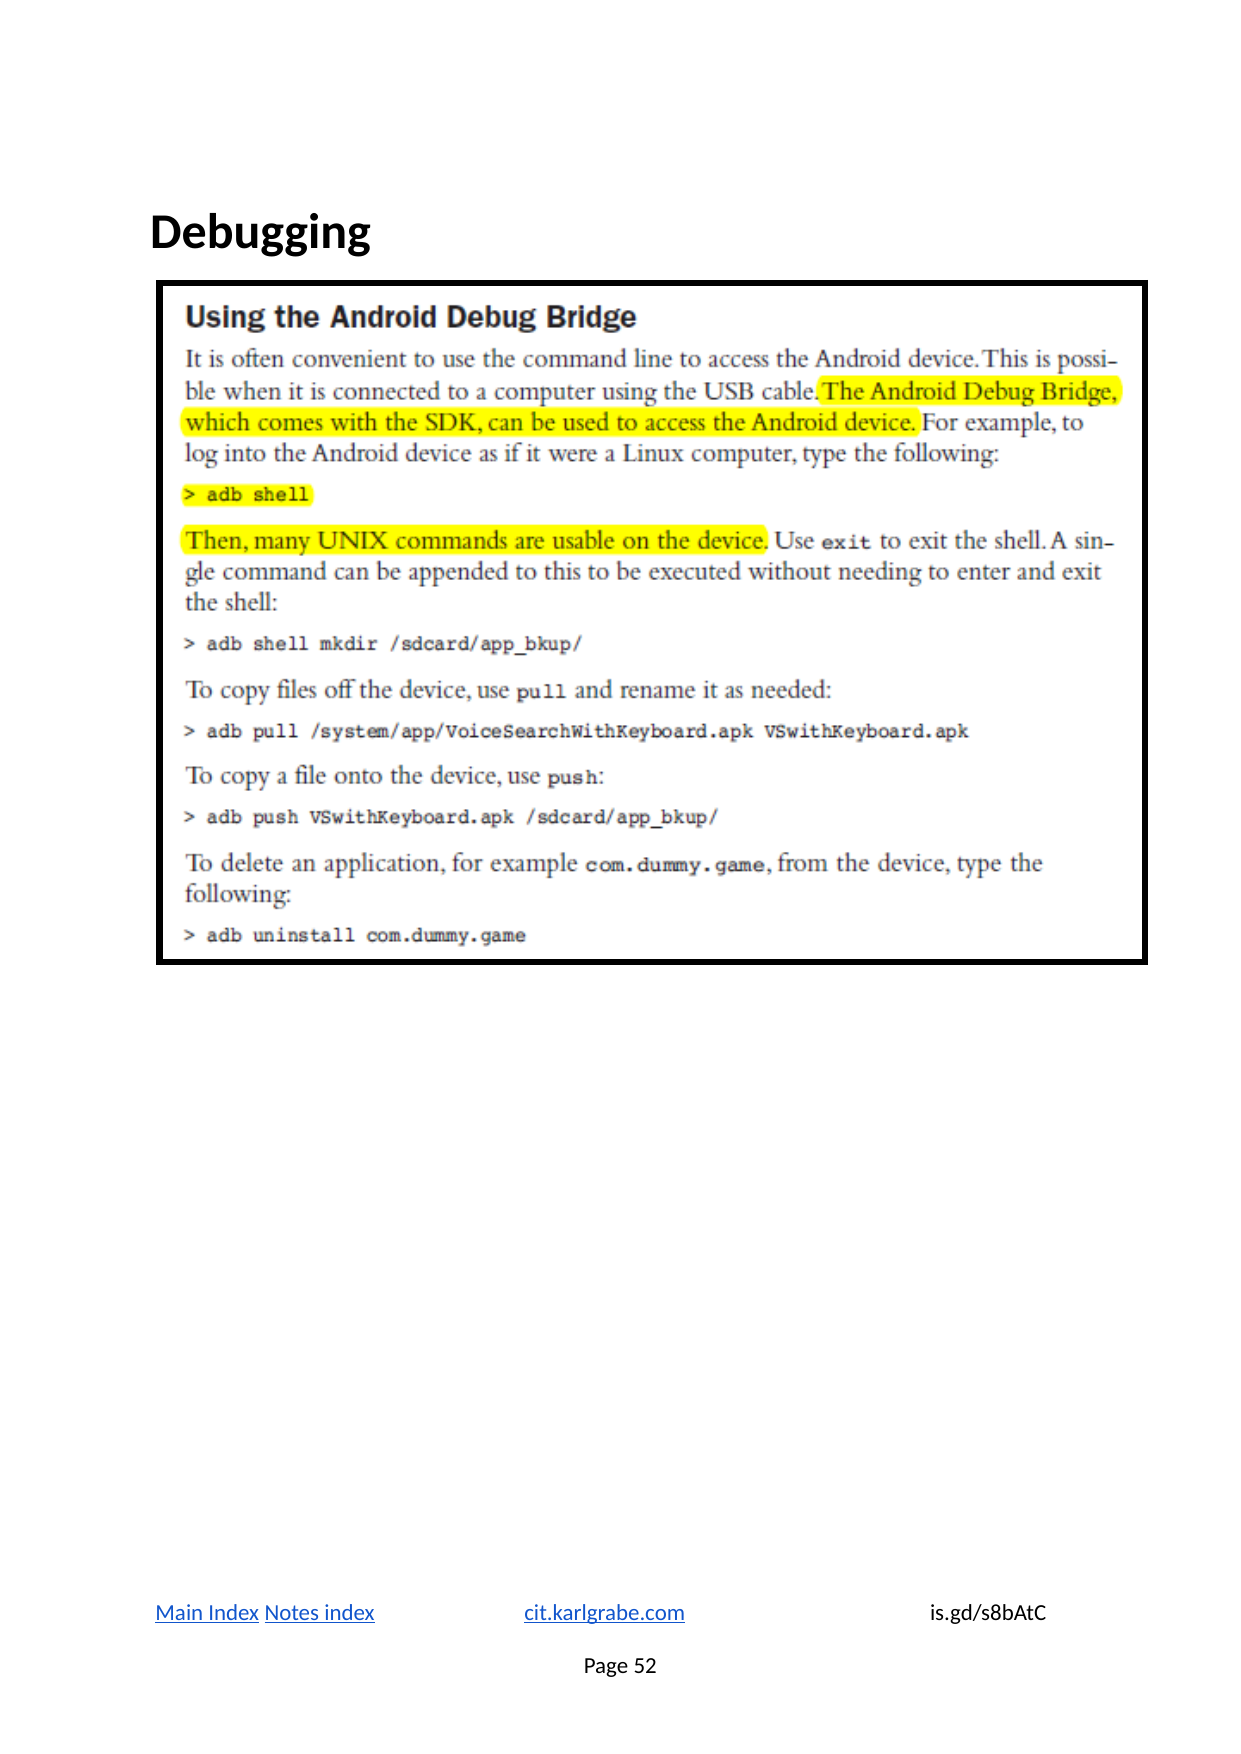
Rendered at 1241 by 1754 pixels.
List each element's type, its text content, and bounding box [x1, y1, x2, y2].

subtitle Debugging [150, 200, 1090, 261]
picture [163, 286, 1142, 959]
